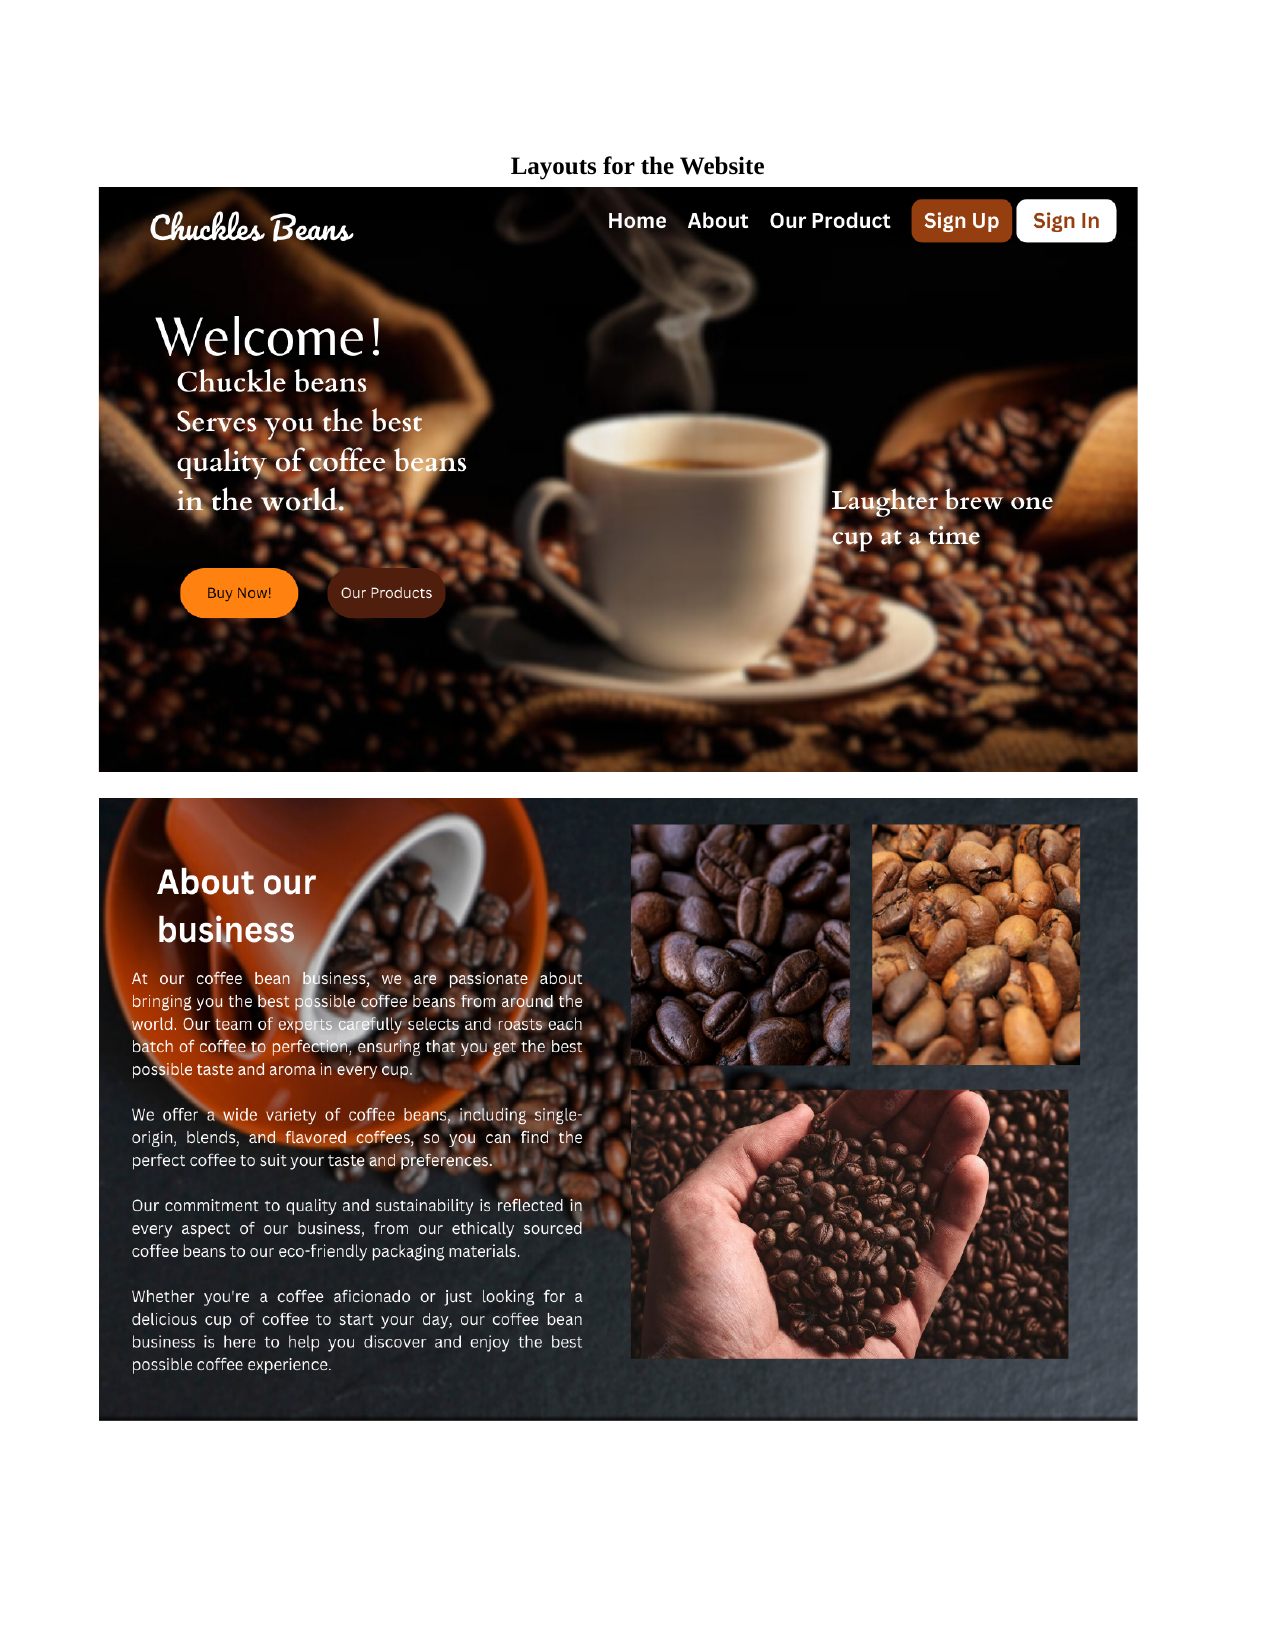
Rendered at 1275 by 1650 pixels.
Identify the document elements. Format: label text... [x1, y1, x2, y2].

picture [99, 798, 1138, 1421]
text Layouts for the Website [118, 151, 1157, 180]
picture [98, 187, 1138, 772]
